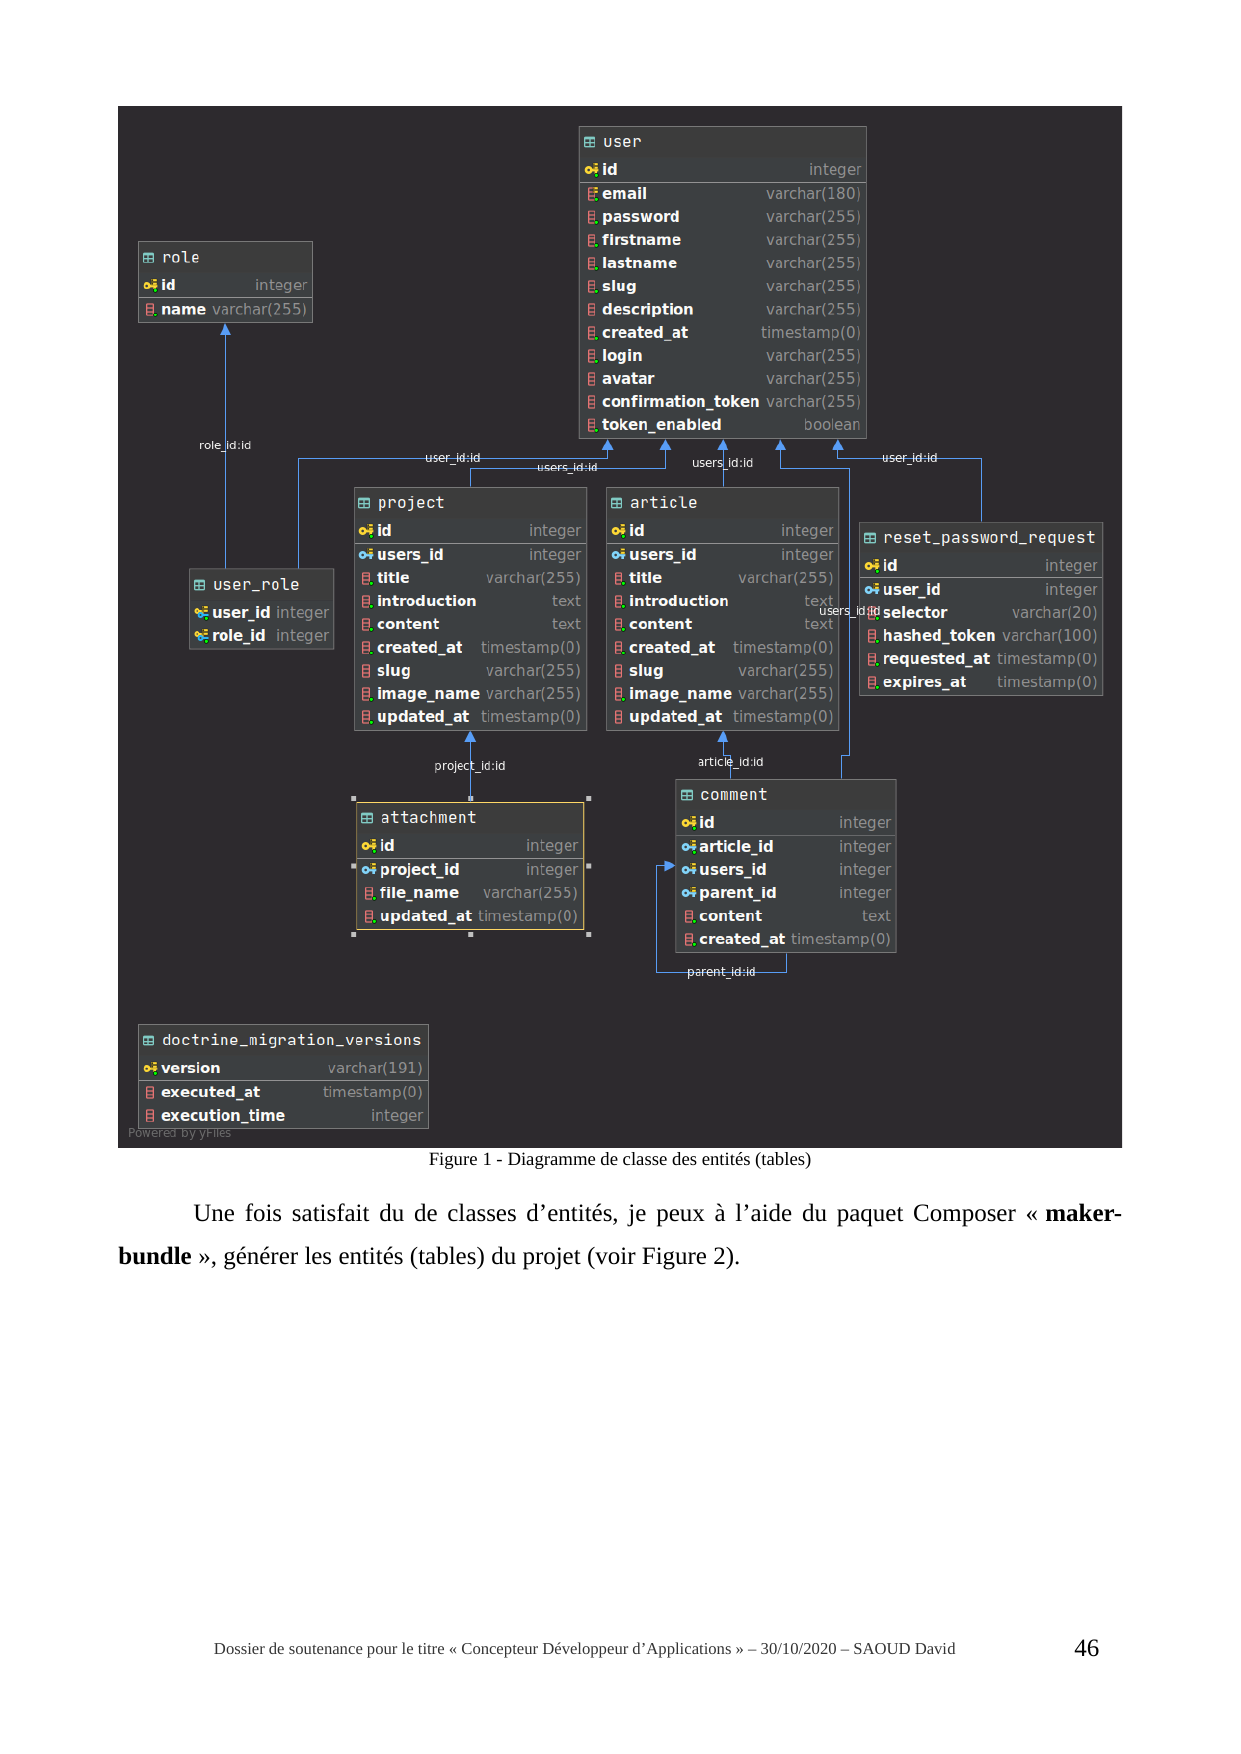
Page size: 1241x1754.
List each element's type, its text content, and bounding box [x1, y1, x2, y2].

text Une fois satisfait du de classes d’entités, je peux à l’aide du paquet Composer « maker-bundle », générer les entités (tables) du projet (voir Figure 2). [118, 1198, 1122, 1270]
picture [118, 106, 1123, 1148]
text Figure 1 - Diagramme de classe des entités (tables) [118, 1148, 1122, 1169]
